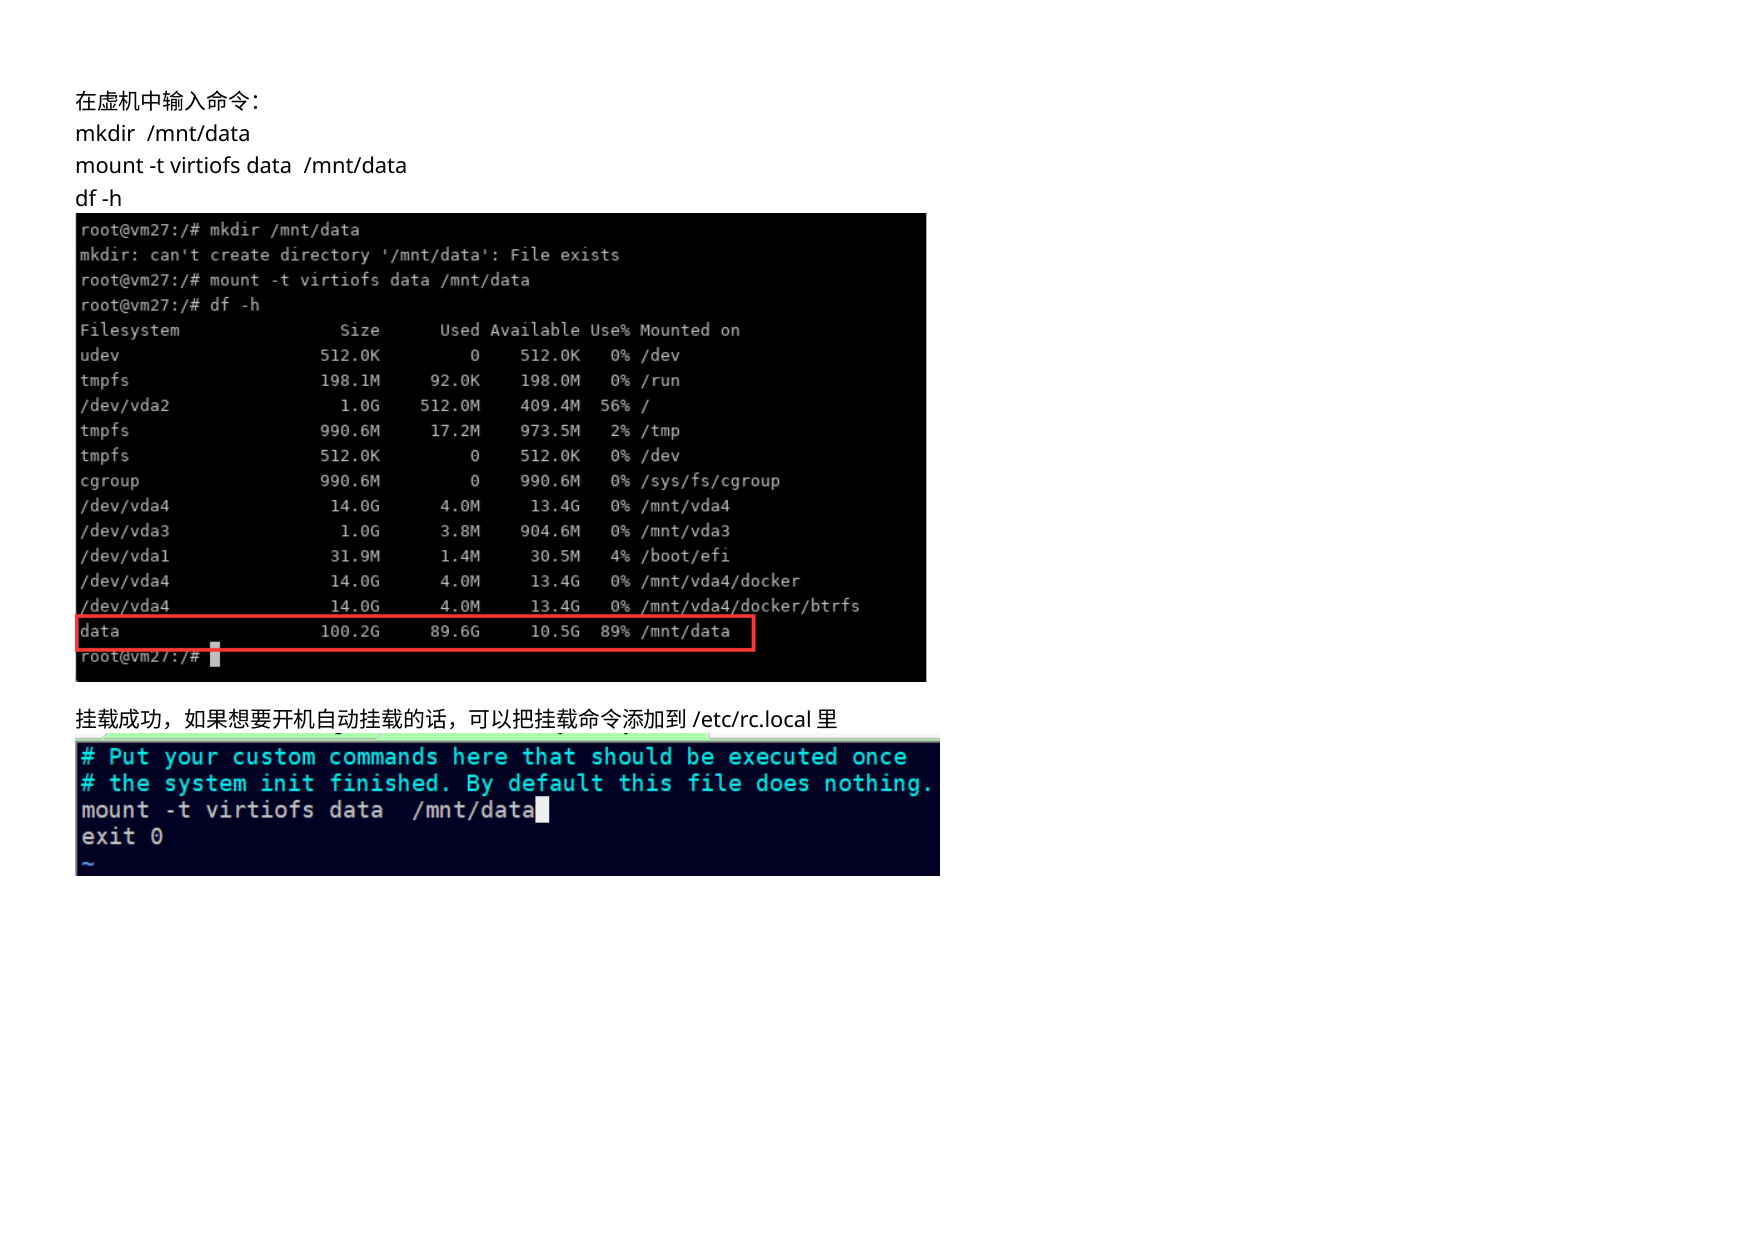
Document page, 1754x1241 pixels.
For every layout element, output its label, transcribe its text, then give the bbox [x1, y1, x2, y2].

text 挂载成功，如果想要开机自动挂载的话，可以把挂载命令添加到 /etc/rc.local里 [75, 701, 1679, 734]
text mkdir /mnt/data [75, 116, 1679, 149]
text df -h [75, 181, 1679, 214]
picture [75, 733, 940, 876]
text mount -t virtiofs data /mnt/data [75, 149, 1679, 181]
text 在虚机中输入命令： [75, 84, 1679, 116]
picture [75, 213, 927, 682]
